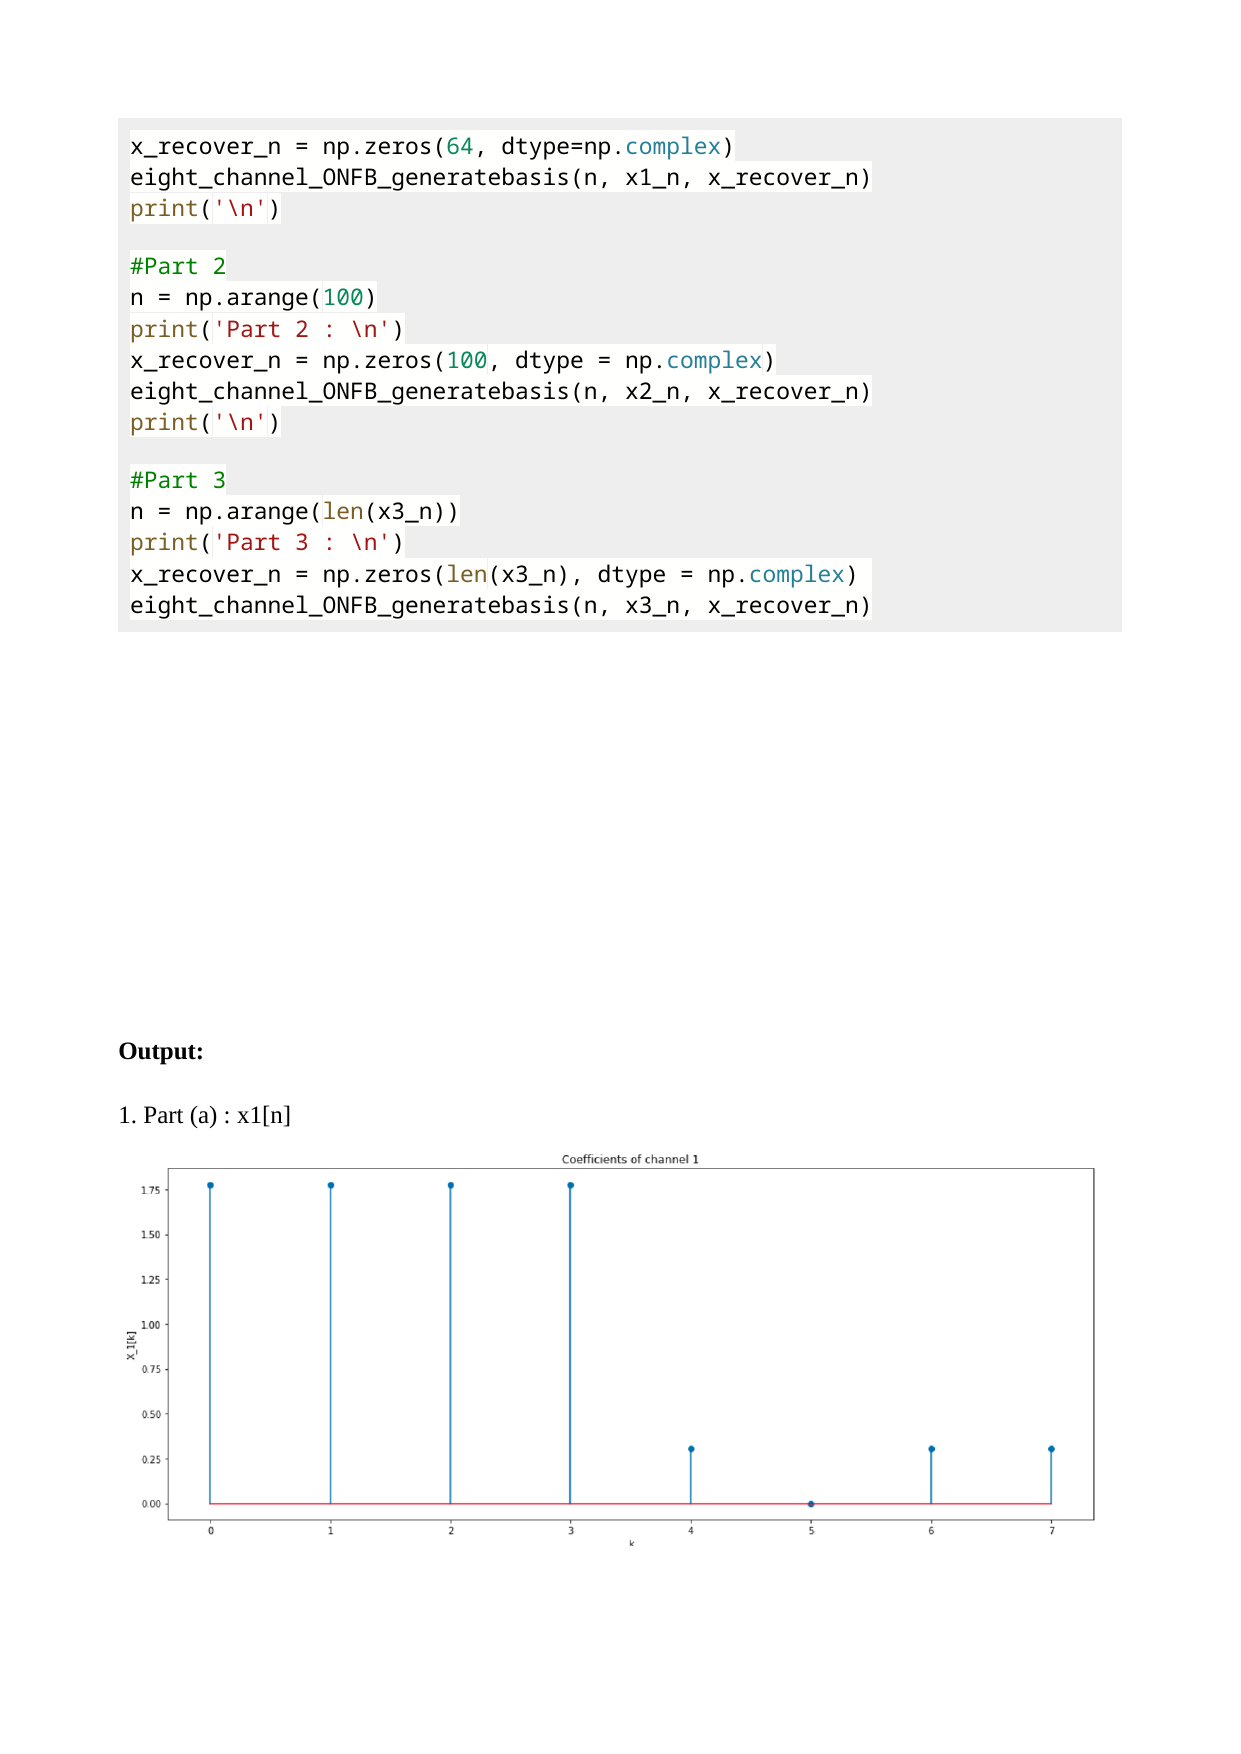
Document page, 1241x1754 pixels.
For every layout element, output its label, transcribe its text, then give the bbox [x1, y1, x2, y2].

picture [118, 1146, 1123, 1546]
table_header x_recover_n = np.zeros(64, dtype=np.complex) eight_channel_ONFB_generatebasis(n, x1_n, x_recover_n) print('\n') #Part 2 n = np.arange(100) print('Part 2 : \n') x_recover_n = np.zeros(100, dtype = np.complex) eight_channel_ONFB_generatebasis(n, x2_n, x_recover_n) print('\n') #Part 3 n = np.arange(len(x3_n)) print('Part 3 : \n') x_recover_n = np.zeros(len(x3_n), dtype = np.complex) eight_channel_ONFB_generatebasis(n, x3_n, x_recover_n) [118, 118, 1122, 632]
text 1. Part (a) : x1[n] [118, 1100, 1122, 1129]
text Output: [118, 1036, 1122, 1065]
